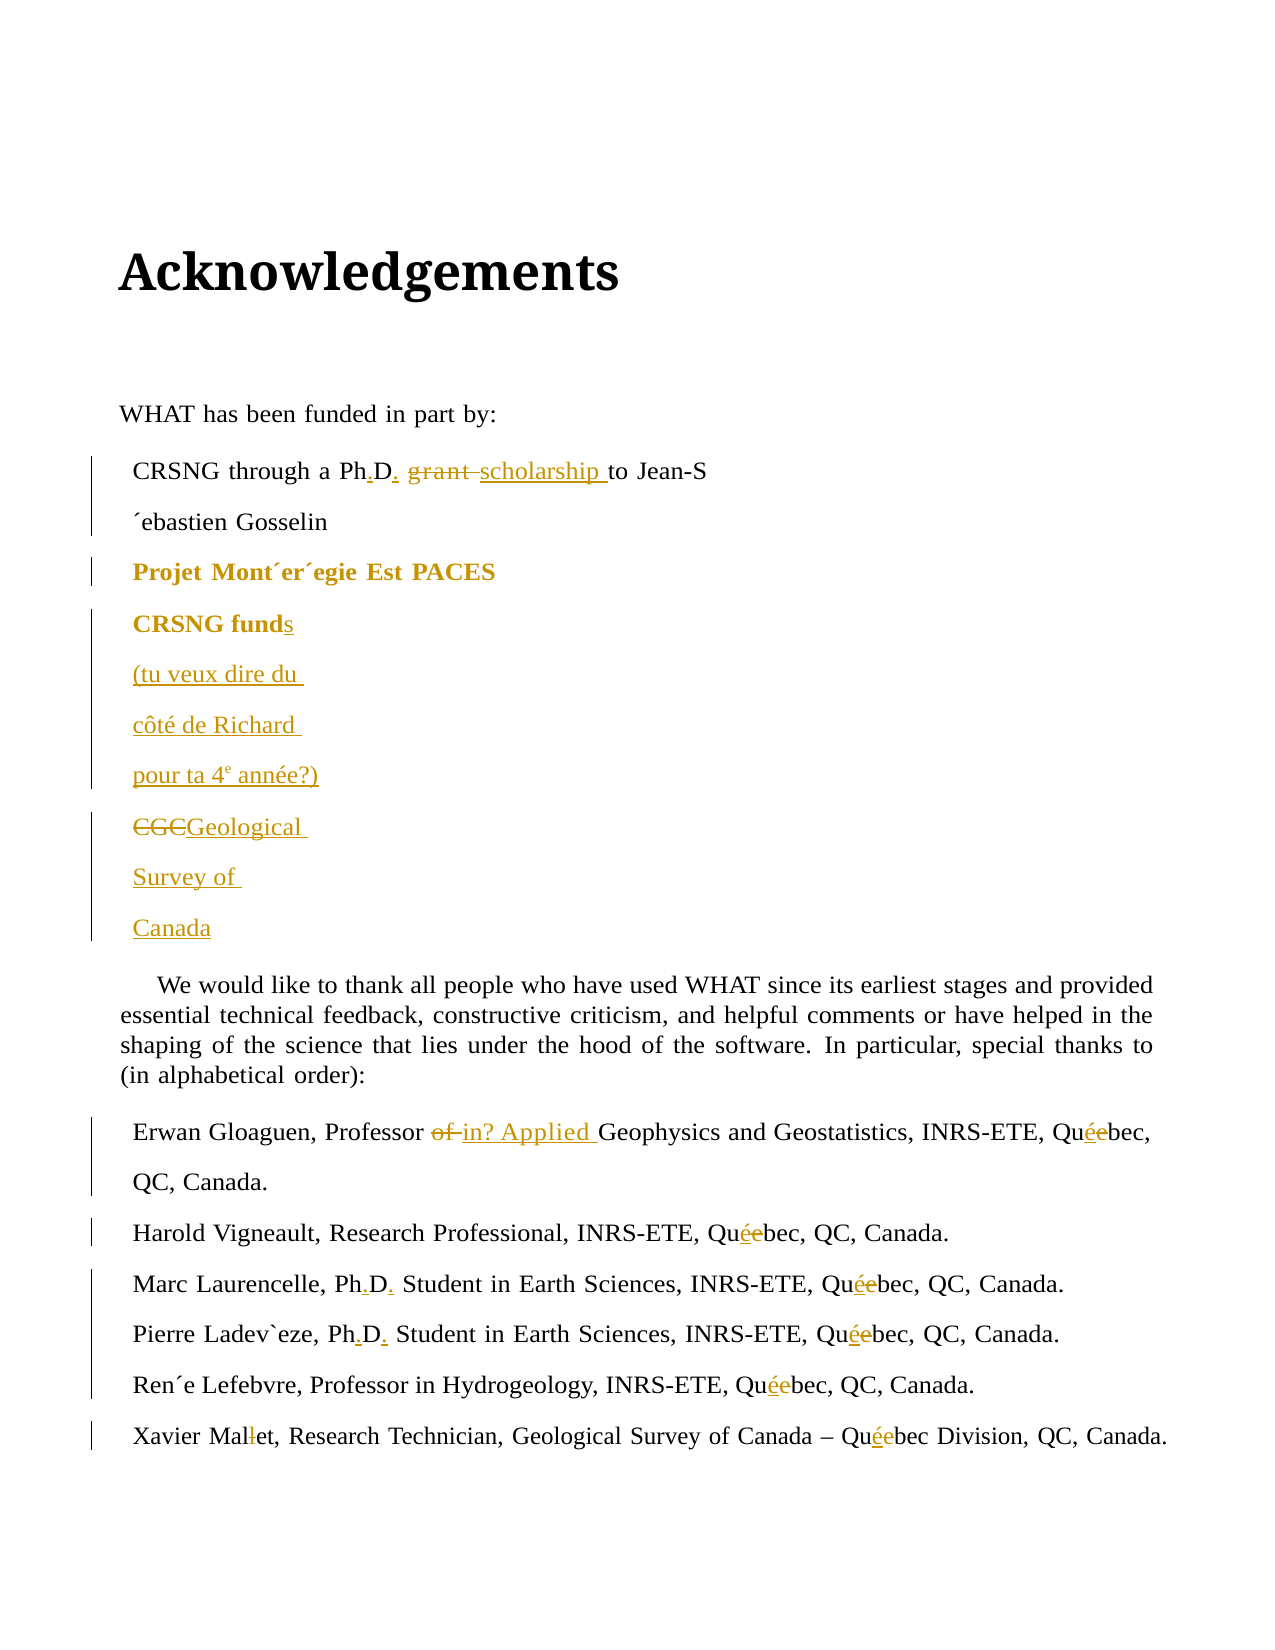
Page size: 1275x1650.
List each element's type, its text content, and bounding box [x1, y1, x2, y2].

text CRSNG funds (tu veux dire du côté de Richard pour ta 4e année?) [132, 609, 320, 789]
text We would like to thank all people who have used WHAT since its earliest stages and provided essential technical feedback, constructive criticism, and helpful comments or have helped in the shaping of the science that lies under the hood of the software. In particular, special thanks to (in alphabetical order): [120, 970, 1153, 1088]
text WHAT has been funded in part by: [119, 399, 1169, 428]
text Harold Vigneault, Research Professional, INRS-ETE, Québec, QC, Canada. [132, 1218, 1163, 1246]
text CRSNG through a Ph.D. scholarship to Jean-S´ebastien Gosselin [132, 456, 796, 536]
text Projet Mont´er´egie Est PACES [132, 557, 796, 586]
text Erwan Gloaguen, Professor in? Applied Geophysics and Geostatistics, INRS-ETE, Québec, QC, Canada. [132, 1117, 1163, 1196]
text Xavier Malet, Research Technician, Geological Survey of Canada – Québec Division, QC, Canada. [132, 1421, 1169, 1450]
text Acknowledgements [118, 236, 1169, 305]
text Geological Survey of Canada [132, 812, 320, 941]
text Marc Laurencelle, Ph.D. Student in Earth Sciences, INRS-ETE, Québec, QC, Canada. Pierre Ladev`eze, Ph.D. Student in Earth Sciences, INRS-ETE, Québec, QC, Canada. Ren´e Lefebvre, Professor in Hydrogeology, INRS-ETE, Québec, QC, Canada. [132, 1269, 1071, 1399]
